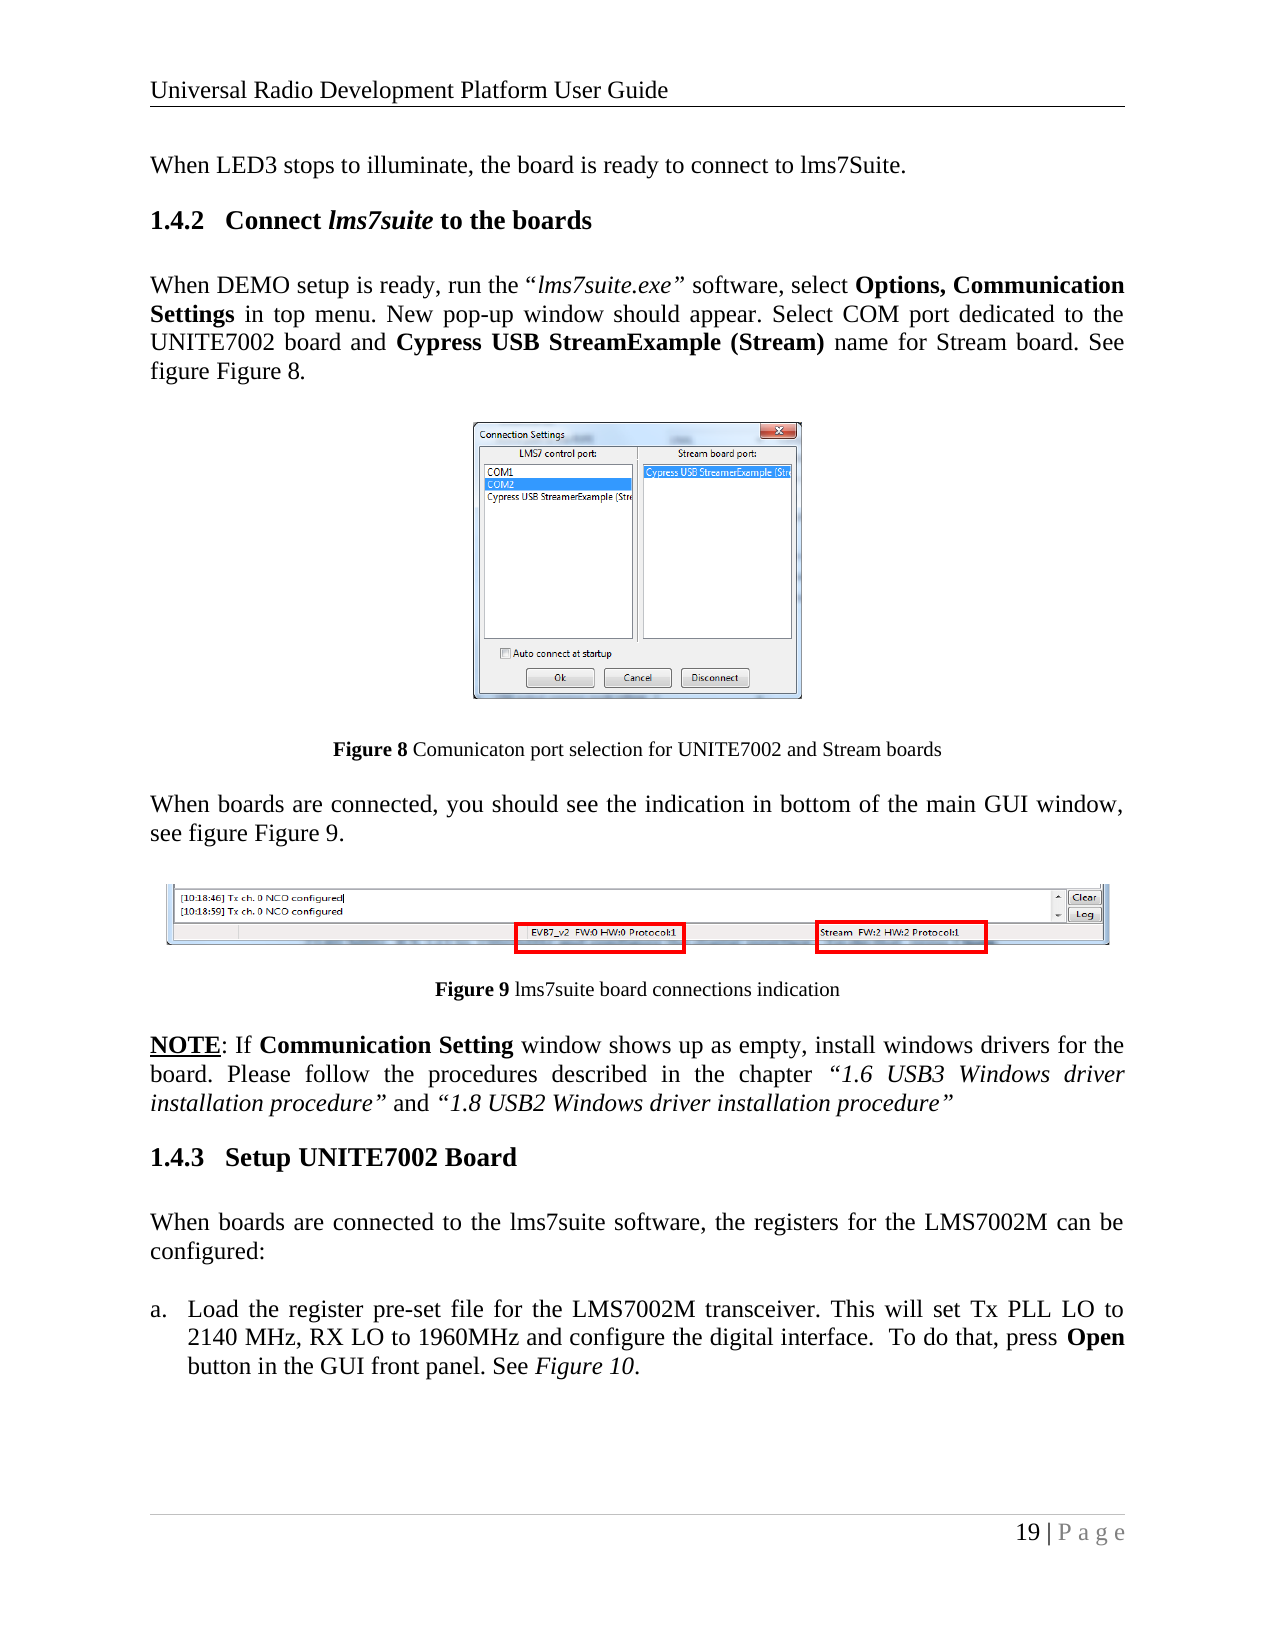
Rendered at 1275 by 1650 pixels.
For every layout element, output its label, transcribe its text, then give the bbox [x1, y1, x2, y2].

subtitle Connect lms7suite to the boards [150, 204, 1125, 235]
text When DEMO setup is ready, run the “lms7suite.exe” software, select Options, Communication Settings in top menu. New pop-up window should appear. Select COM port dedicated to the UNITE7002 board and Cypress USB StreamExample (Stream) name for Stream board. See figure Figure 8. [150, 270, 1125, 385]
text When boards are connected, you should see the indication in bottom of the main GUI window, see figure Figure 9. [150, 789, 1125, 847]
list Load the register pre-set file for the LMS7002M transceiver. This will set Tx PLL LO to 2140 MHz, RX LO to 1960MHz and configure the digital interface. To do that, press Open button in the GUI front panel. See Figure 10. [150, 1294, 1125, 1380]
text When boards are connected to the lms7suite software, the registers for the LMS7002M can be configured: [150, 1207, 1125, 1265]
subtitle Setup UNITE7002 Board [150, 1141, 1125, 1172]
text Figure 8 Comunicaton port selection for UNITE7002 and Stream boards [150, 736, 1125, 761]
text When LED3 stops to illuminate, the board is ready to connect to lms7Suite. [150, 150, 1125, 179]
picture [473, 422, 802, 699]
text NOTE: If Communication Setting window shows up as empty, install windows drivers for the board. Please follow the procedures described in the chapter “1.6 USB3 Windows driver installation procedure” and “1.8 USB2 Windows driver installation procedure” [150, 1030, 1125, 1116]
text Figure 9 lms7suite board connections indication [150, 977, 1125, 1001]
